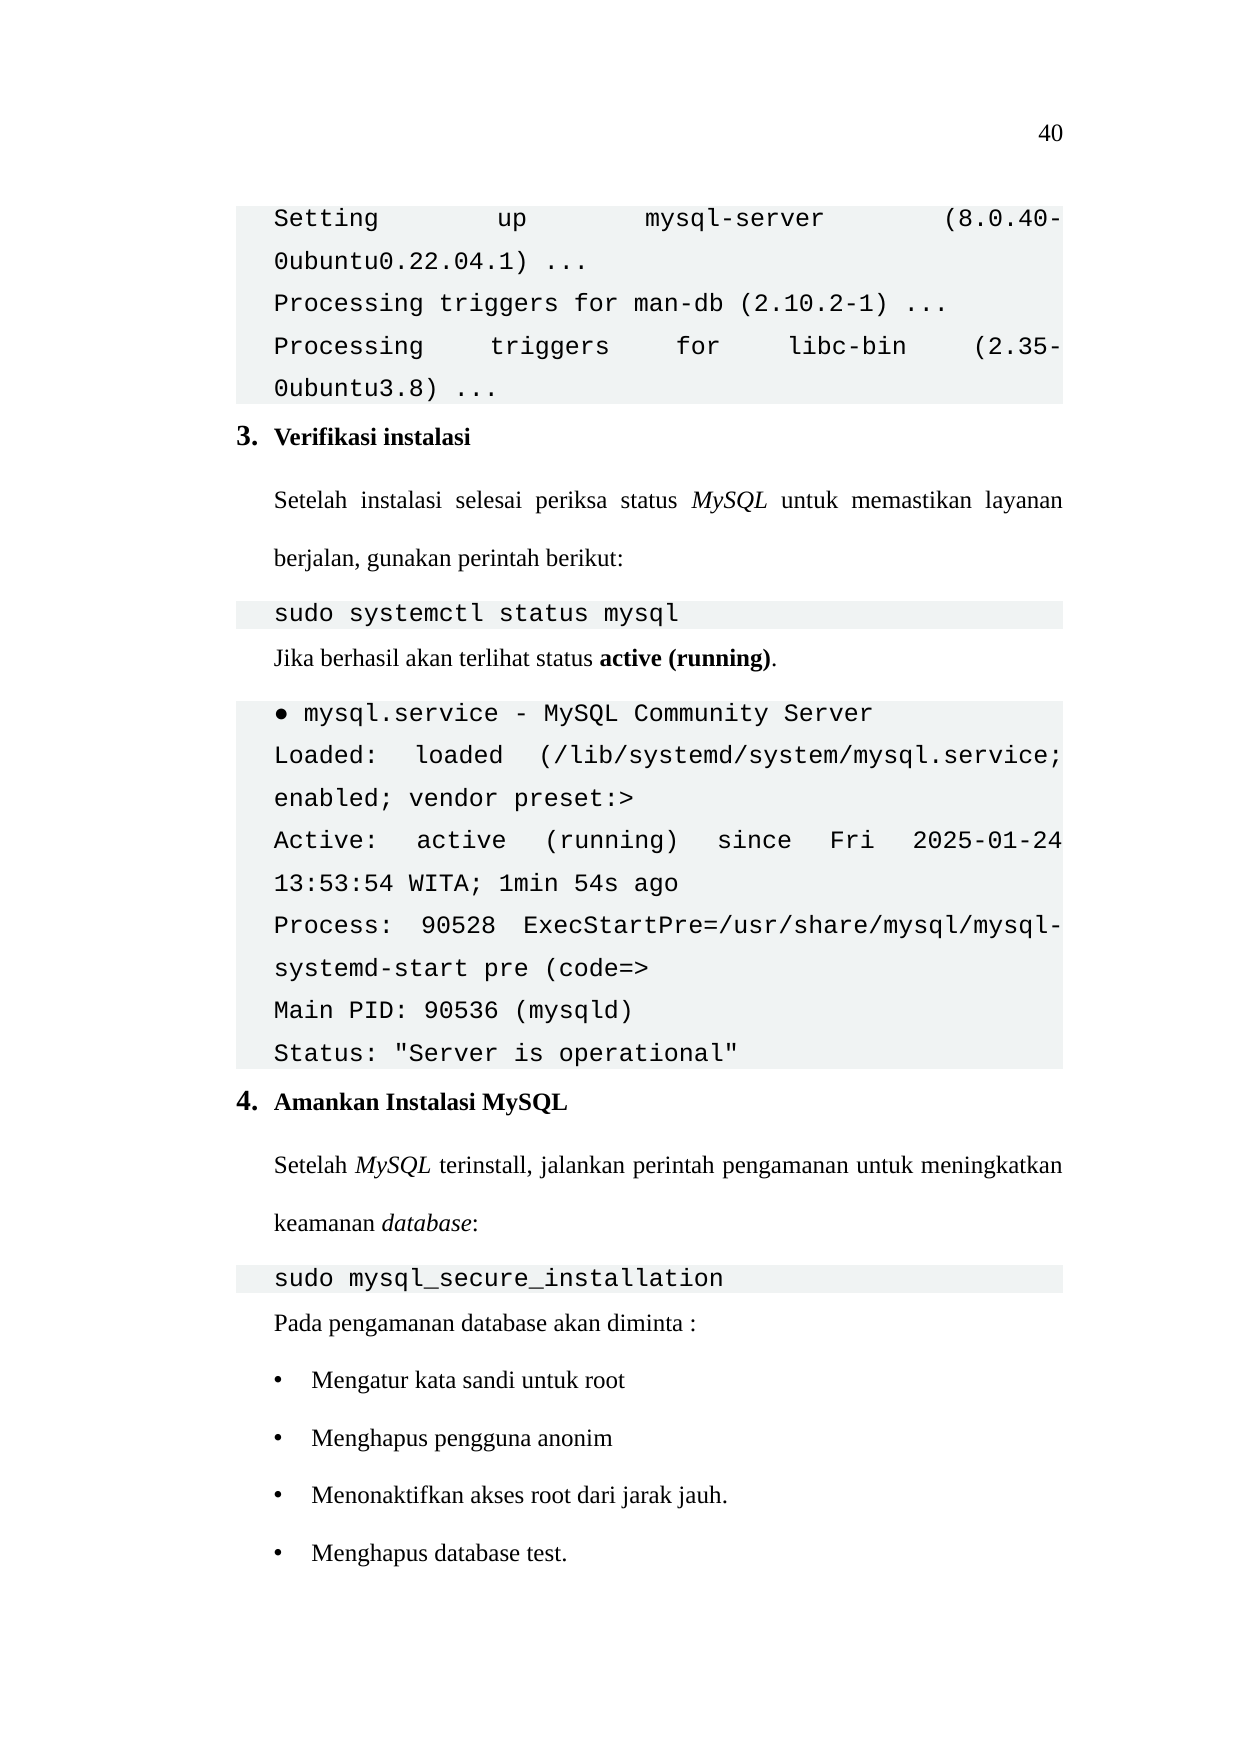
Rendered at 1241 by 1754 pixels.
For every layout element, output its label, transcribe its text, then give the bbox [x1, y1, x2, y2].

list Setelah instalasi selesai periksa status MySQL untuk memastikan layanan berjalan, gunakan perintah berikut: [236, 486, 1063, 572]
list Setelah MySQL terinstall, jalankan perintah pengamanan untuk meningkatkan keamanan database: [236, 1150, 1063, 1236]
list Processing triggers for libc-bin (2.35-0ubuntu3.8) ... [236, 333, 1063, 404]
list Jika berhasil akan terlihat status active (running). [236, 643, 1063, 672]
list Active: active (running) since Fri 2025-01-24 13:53:54 WITA; 1min 54s ago [236, 828, 1063, 899]
list Setting up mysql-server (8.0.40-0ubuntu0.22.04.1) ... [236, 206, 1063, 277]
list Amankan Instalasi MySQL [236, 1083, 1063, 1117]
list Loaded: loaded (/lib/systemd/system/mysql.service; enabled; vendor preset:> [236, 743, 1063, 814]
list Process: 90528 ExecStartPre=/usr/share/mysql/mysql-systemd-start pre (code=> [236, 913, 1063, 984]
list Pada pengamanan database akan diminta : [236, 1308, 1063, 1336]
list sudo mysql_secure_installation [236, 1265, 1063, 1293]
list sudo systemctl status mysql [236, 601, 1063, 629]
list Verifikasi instalasi [236, 418, 1063, 452]
list Main PID: 90536 (mysqld) [236, 998, 1063, 1026]
list ● mysql.service - MySQL Community Server [236, 701, 1063, 729]
list Status: "Server is operational" [236, 1041, 1063, 1069]
list Menonaktifkan akses root dari jarak jauh. [274, 1480, 1063, 1509]
list Menghapus database test. [274, 1538, 1063, 1566]
list Mengatur kata sandi untuk root [274, 1365, 1063, 1394]
list Processing triggers for man-db (2.10.2-1) ... [236, 291, 1063, 319]
list Menghapus pengguna anonim [274, 1423, 1063, 1451]
